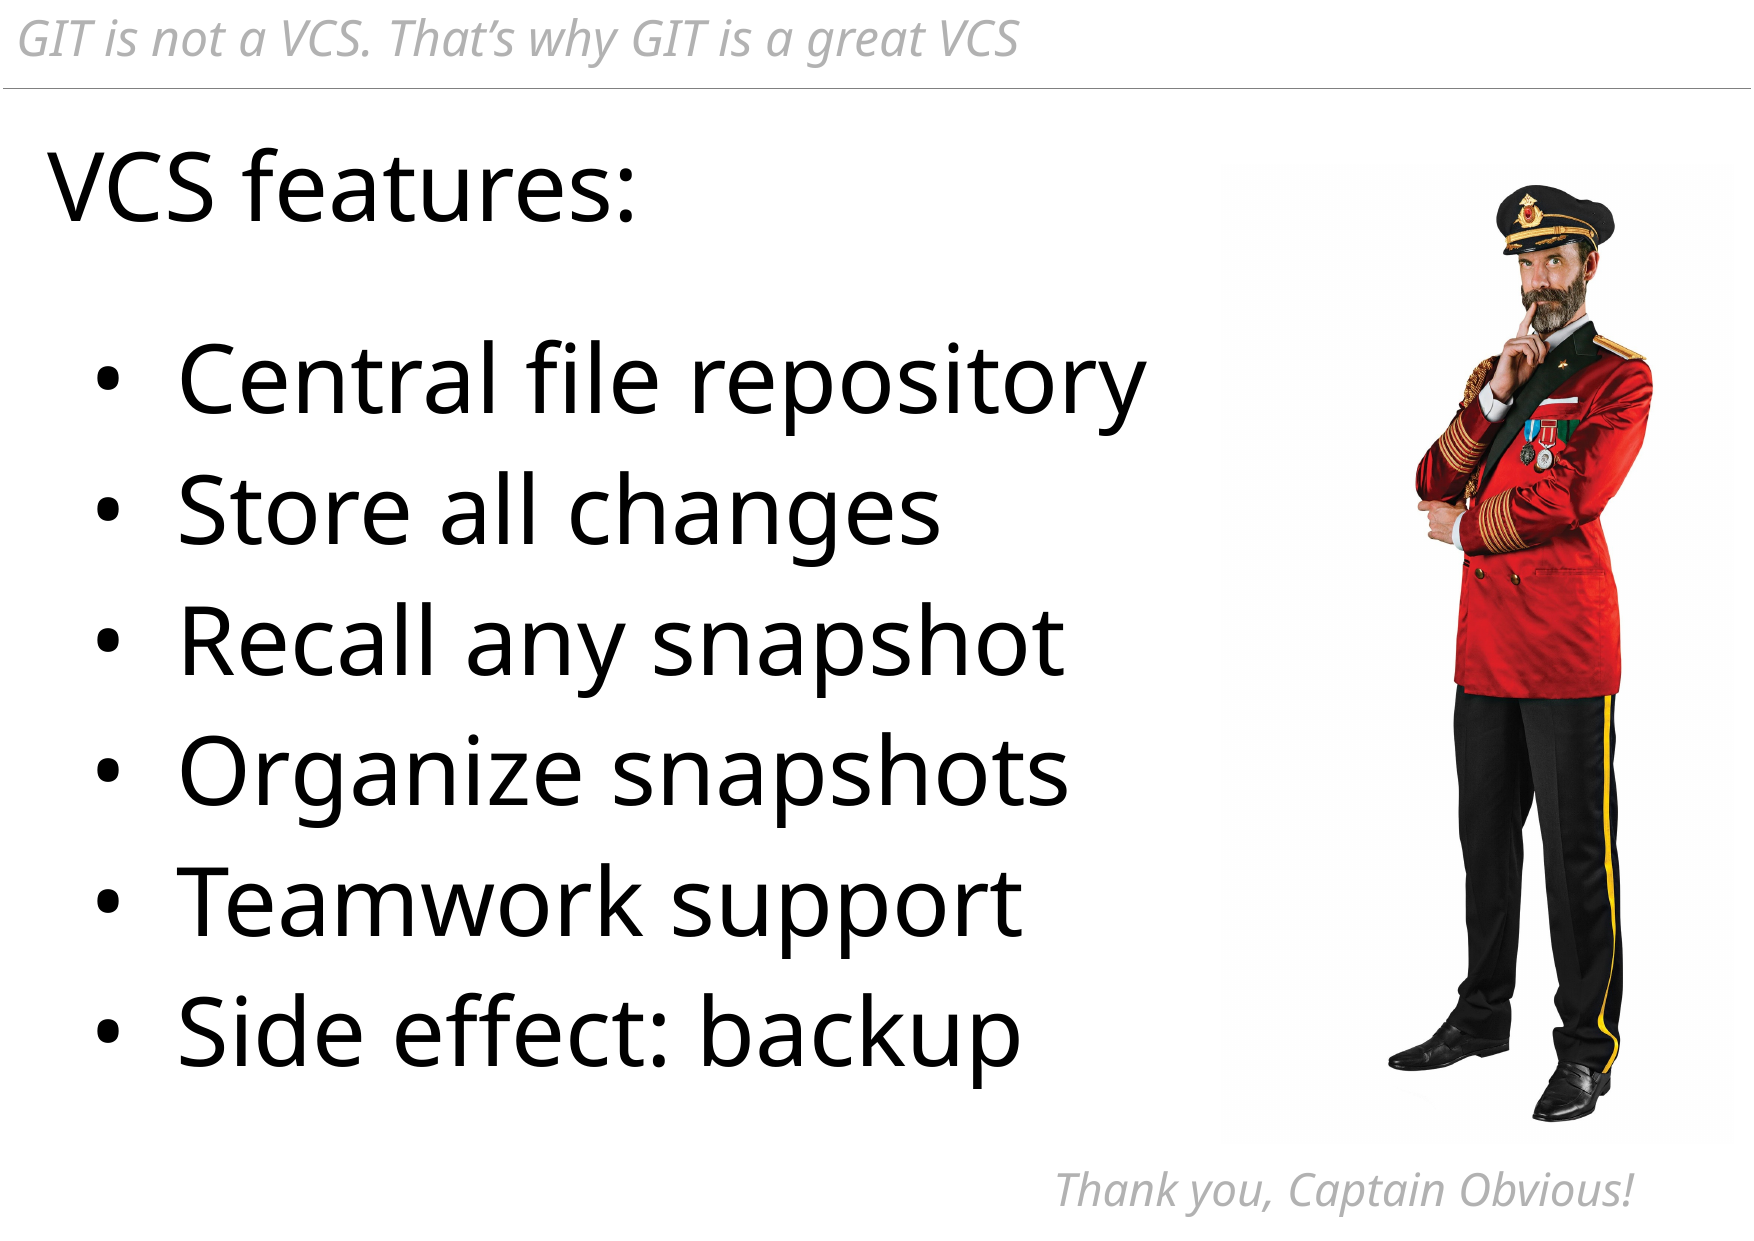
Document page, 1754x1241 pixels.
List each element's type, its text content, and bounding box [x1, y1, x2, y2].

text [1734, 964, 1751, 1094]
text • Teamwork support [3, 833, 1220, 964]
text [1734, 442, 1751, 572]
text • Recall any snapshot [3, 572, 1220, 703]
text • Central file repository [3, 311, 1220, 442]
text VCS features: [3, 118, 1751, 249]
text [1734, 572, 1751, 703]
text Thank you, Captain Obvious! [3, 1157, 1751, 1219]
text [1734, 703, 1751, 833]
text [1734, 833, 1751, 964]
text • Side effect: backup [3, 964, 1220, 1094]
picture [1220, 164, 1734, 1144]
text • Organize snapshots [3, 703, 1220, 833]
text • Store all changes [3, 442, 1220, 572]
text [1734, 311, 1751, 442]
